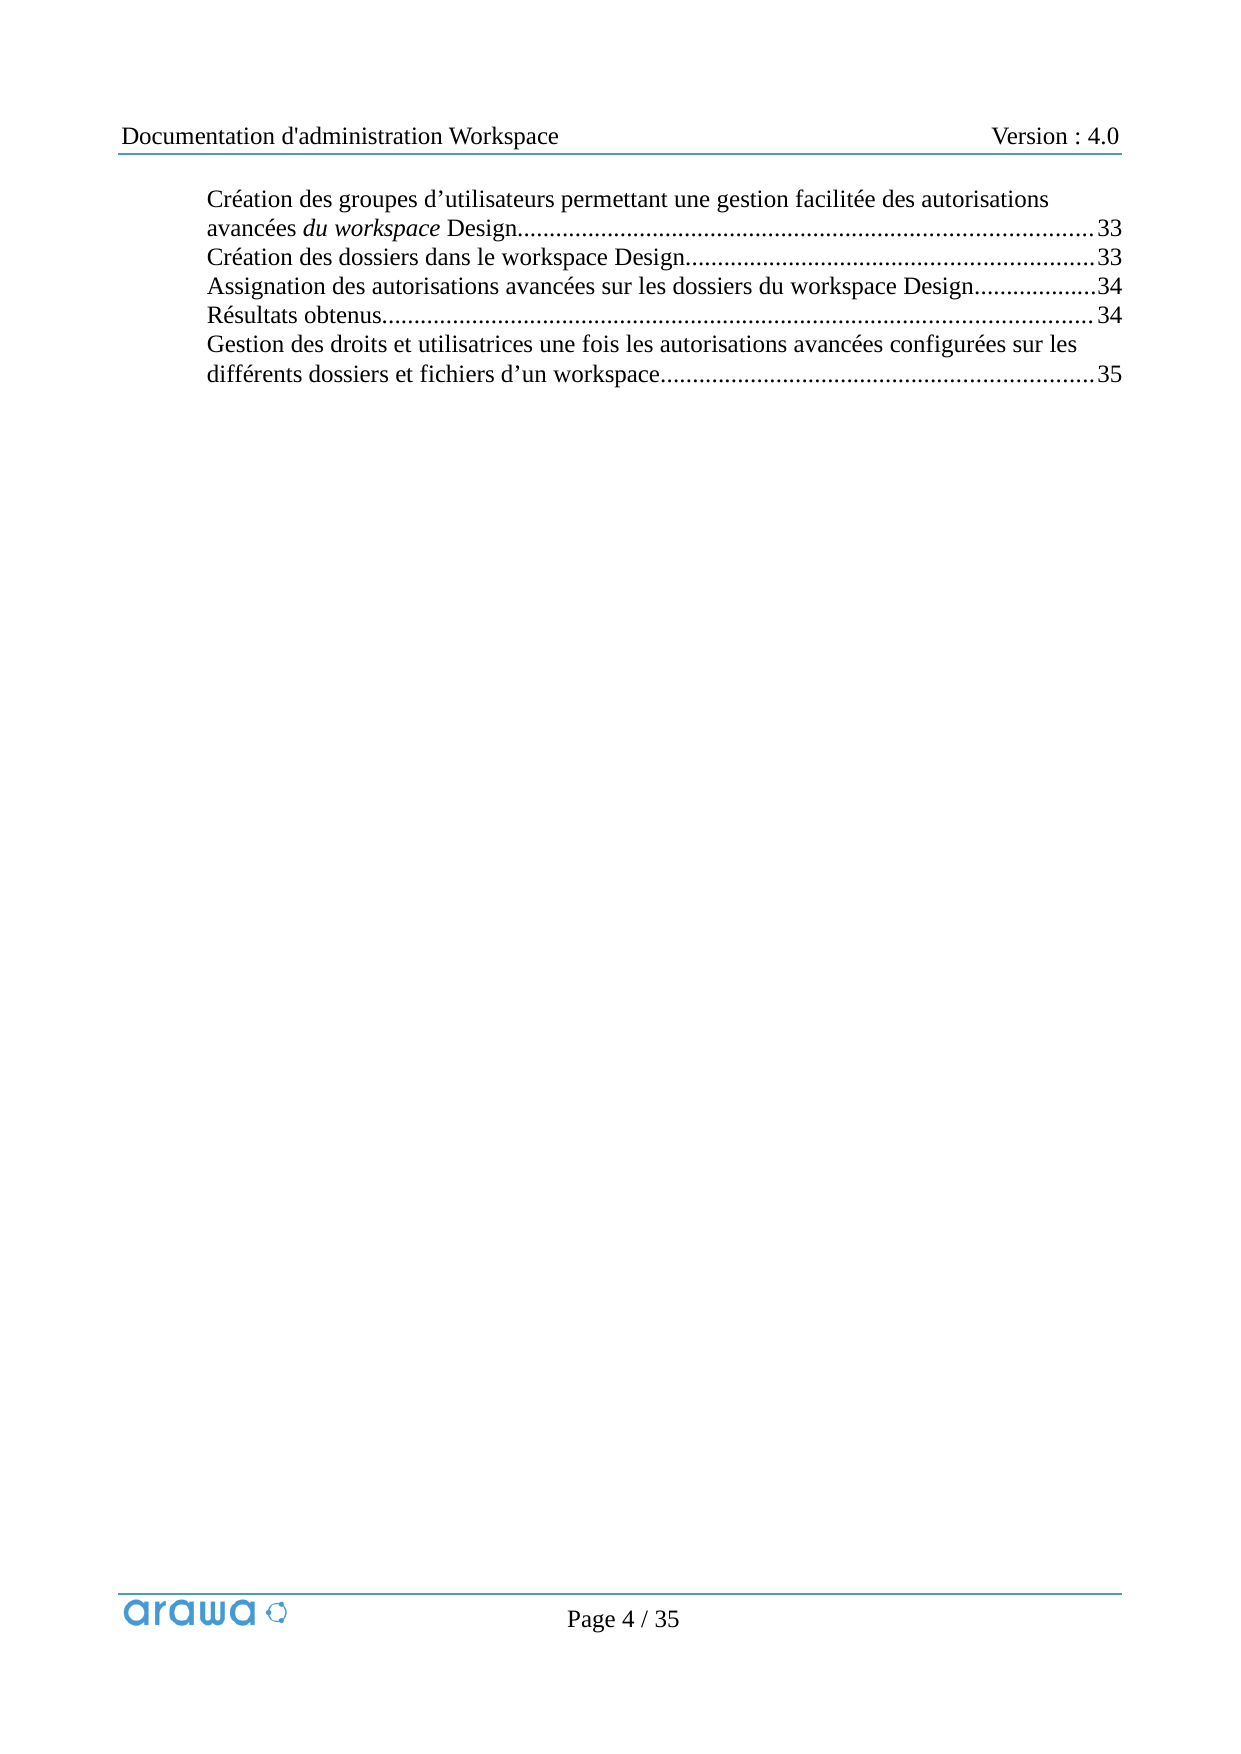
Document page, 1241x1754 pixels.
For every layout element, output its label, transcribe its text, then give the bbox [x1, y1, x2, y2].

text Assignation des autorisations avancées sur les dossiers du workspace Design 34 [207, 271, 1122, 300]
text Gestion des droits et utilisatrices une fois les autorisations avancées configurées sur les différents dossiers et fichiers d’un workspace 35 [207, 329, 1122, 387]
text Création des groupes d’utilisateurs permettant une gestion facilitée des autorisations avancées du workspace Design 33 [207, 184, 1122, 242]
text Résultats obtenus 34 [207, 300, 1122, 329]
text Création des dossiers dans le workspace Design 33 [207, 242, 1122, 271]
picture [121, 1597, 290, 1628]
